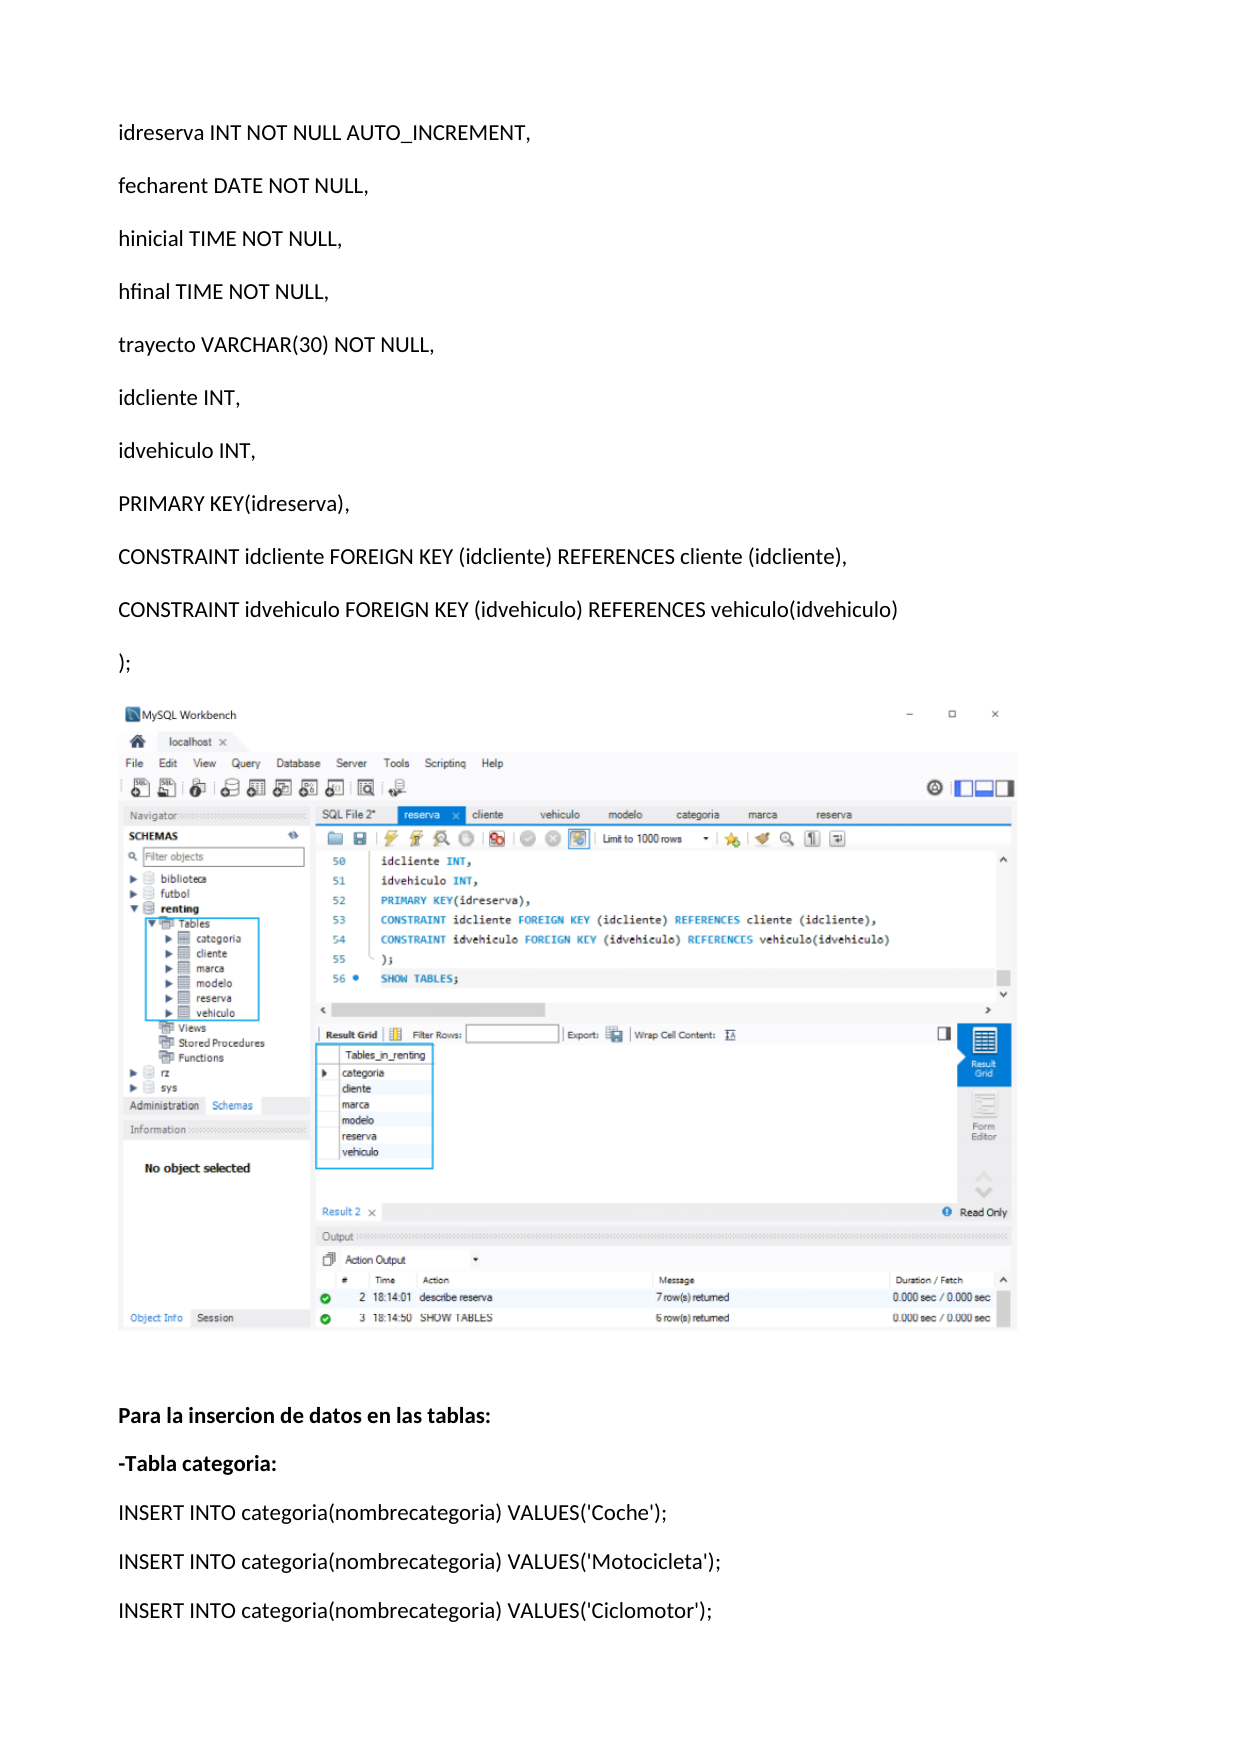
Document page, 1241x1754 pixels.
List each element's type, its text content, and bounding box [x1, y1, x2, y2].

text idcliente INT, [118, 383, 1122, 411]
text INSERT INTO categoria(nombrecategoria) VALUES('Ciclomotor'); [118, 1596, 1122, 1624]
text trayecto VARCHAR(30) NOT NULL, [118, 330, 1122, 358]
text -Tabla categoria: [118, 1449, 1122, 1478]
text Para la insercion de datos en las tablas: [118, 1401, 1122, 1429]
text INSERT INTO categoria(nombrecategoria) VALUES('Motocicleta'); [118, 1547, 1122, 1575]
text CONSTRAINT idvehiculo FOREIGN KEY (idvehiculo) REFERENCES vehiculo(idvehiculo) [118, 595, 1122, 623]
text hinicial TIME NOT NULL, [118, 224, 1122, 252]
text PRIMARY KEY(idreserva), [118, 489, 1122, 517]
text idreserva INT NOT NULL AUTO_INCREMENT, [118, 118, 1122, 146]
text ); [118, 648, 1122, 676]
text CONSTRAINT idcliente FOREIGN KEY (idcliente) REFERENCES cliente (idcliente), [118, 542, 1122, 570]
text hfinal TIME NOT NULL, [118, 277, 1122, 305]
text fecharent DATE NOT NULL, [118, 171, 1122, 199]
text INSERT INTO categoria(nombrecategoria) VALUES('Coche'); [118, 1498, 1122, 1526]
text idvehiculo INT, [118, 436, 1122, 464]
